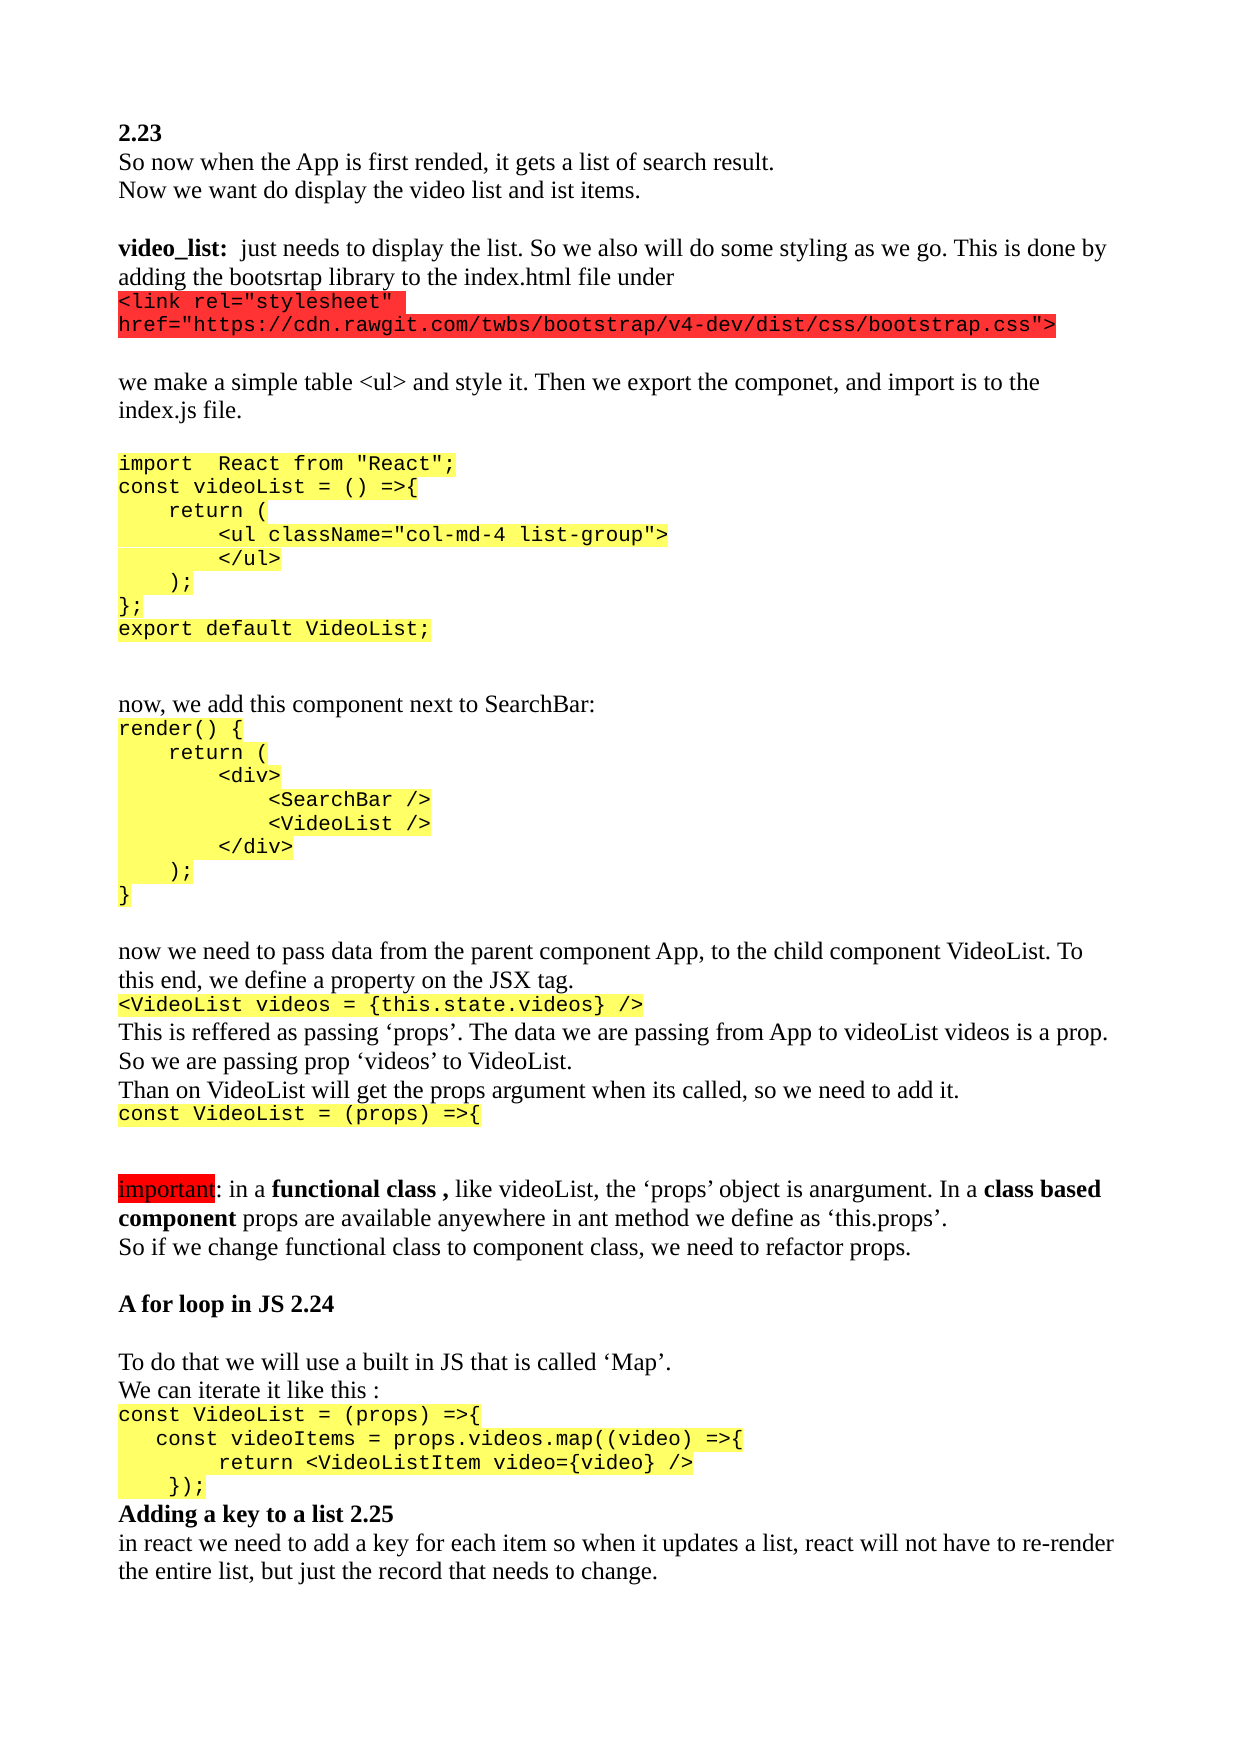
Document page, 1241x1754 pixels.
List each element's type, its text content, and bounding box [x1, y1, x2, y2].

text export default VideoList; [118, 618, 1122, 642]
text return <VideoListItem video={video} /> [118, 1452, 1122, 1475]
text So if we change functional class to component class, we need to refactor props. [118, 1232, 1122, 1261]
text This is reffered as passing ‘props’. The data we are passing from App to videoList videos is a prop. So we are passing prop ‘videos’ to VideoList. [118, 1017, 1122, 1075]
text 2.23 [118, 118, 1122, 147]
text const videoList = () =>{ [118, 477, 1122, 500]
text <VideoList /> [118, 813, 1122, 836]
text import React from "React"; [118, 453, 1122, 477]
text important: in a functional class , like videoList, the ‘props’ object is anargument. In a class based component props are available anyewhere in ant method we define as ‘this.props’. [118, 1174, 1122, 1232]
text </ul> [118, 547, 1122, 571]
text <SearchBar /> [118, 789, 1122, 813]
text return ( [118, 742, 1122, 765]
text }); [118, 1475, 1122, 1499]
text To do that we will use a built in JS that is called ‘Map’. [118, 1347, 1122, 1376]
text } [118, 884, 1122, 907]
text const VideoList = (props) =>{ [118, 1103, 1122, 1127]
text ); [118, 860, 1122, 884]
text We can iterate it like this : [118, 1376, 1122, 1404]
text <ul className="col-md-4 list-group"> [118, 524, 1122, 547]
text const VideoList = (props) =>{ [118, 1404, 1122, 1428]
text video_list: just needs to display the list. So we also will do some styling as we go. This is done by adding the bootsrtap library to the index.html file under [118, 233, 1122, 291]
text <link rel="stylesheet" href="https://cdn.rawgit.com/twbs/bootstrap/v4-dev/dist/css/bootstrap.css"> [118, 291, 1122, 338]
text now we need to pass data from the parent component App, to the child component VideoList. To this end, we define a property on the JSX tag. [118, 936, 1122, 993]
text }; [118, 595, 1122, 618]
text </div> [118, 836, 1122, 860]
text Than on VideoList will get the props argument when its called, so we need to add it. [118, 1075, 1122, 1103]
text return ( [118, 500, 1122, 524]
text we make a simple table <ul> and style it. Then we export the componet, and import is to the index.js file. [118, 367, 1122, 424]
text now, we add this component next to SearchBar: [118, 689, 1122, 718]
text So now when the App is first rended, it gets a list of search result. [118, 147, 1122, 176]
text A for loop in JS 2.24 [118, 1289, 1122, 1318]
text ); [118, 571, 1122, 595]
text in react we need to add a key for each item so when it updates a list, react will not have to re-render the entire list, but just the record that needs to change. [118, 1528, 1122, 1585]
text Adding a key to a list 2.25 [118, 1499, 1122, 1528]
text <div> [118, 765, 1122, 789]
text const videoItems = props.videos.map((video) =>{ [118, 1428, 1122, 1452]
text <VideoList videos = {this.state.videos} /> [118, 993, 1122, 1017]
text render() { [118, 718, 1122, 742]
text Now we want do display the video list and ist items. [118, 176, 1122, 204]
